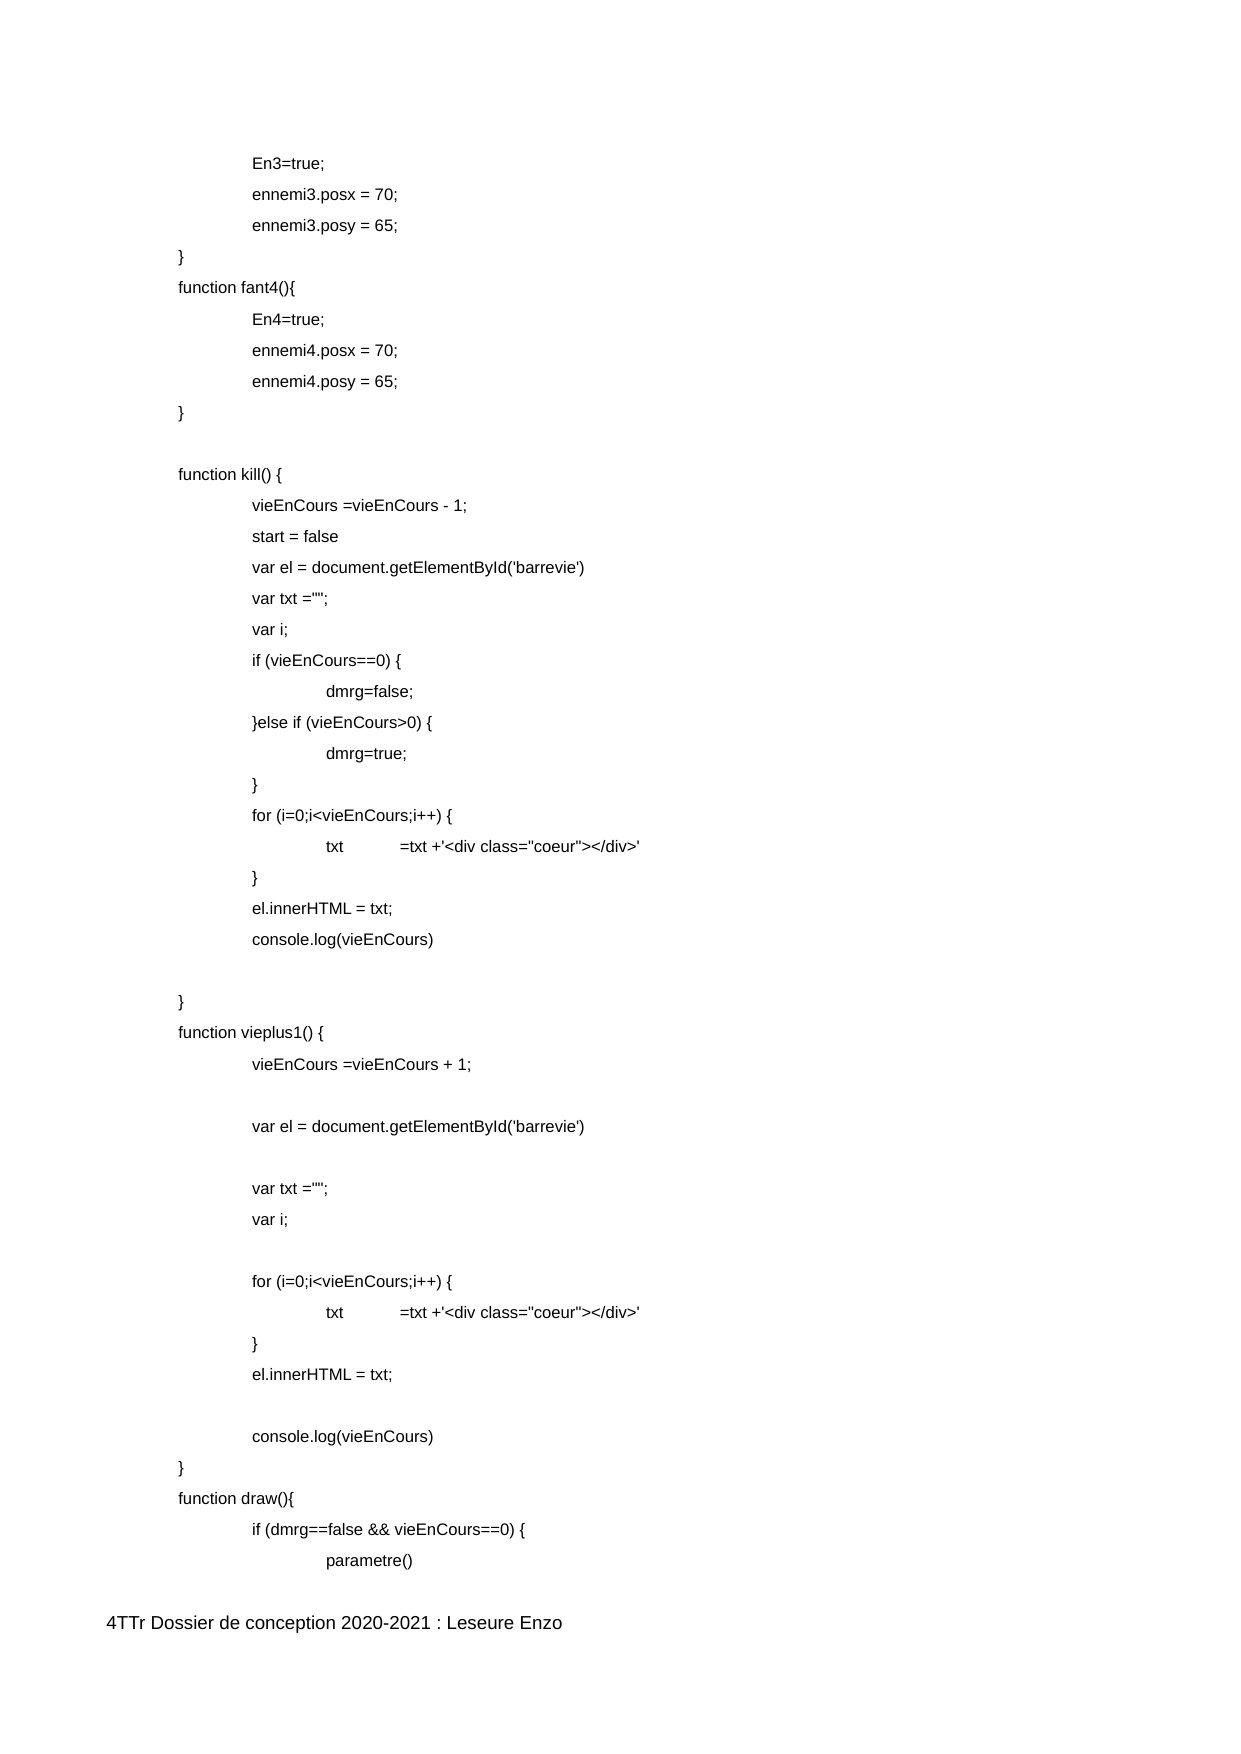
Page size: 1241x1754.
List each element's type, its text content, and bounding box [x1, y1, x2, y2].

text function kill() { [104, 464, 1134, 484]
text start = false [104, 527, 1134, 546]
text var i; [104, 620, 1134, 639]
text function fant4(){ [104, 278, 1134, 297]
text console.log(vieEnCours) [104, 930, 1134, 949]
text } [104, 1458, 1134, 1477]
text vieEnCours =vieEnCours + 1; [104, 1054, 1134, 1073]
text ennemi4.posx = 70; [104, 340, 1134, 359]
text var el = document.getElementById('barrevie') [104, 558, 1134, 577]
text } [104, 775, 1134, 794]
text el.innerHTML = txt; [104, 899, 1134, 918]
text if (dmrg==false && vieEnCours==0) { [104, 1520, 1134, 1539]
text ennemi3.posy = 65; [104, 216, 1134, 235]
text for (i=0;i<vieEnCours;i++) { [104, 1272, 1134, 1291]
text dmrg=true; [104, 744, 1134, 763]
text } [104, 247, 1134, 266]
text } [104, 1334, 1134, 1353]
text } [104, 992, 1134, 1011]
text var el = document.getElementById('barrevie') [104, 1116, 1134, 1136]
text En3=true; [104, 154, 1134, 173]
text function vieplus1() { [104, 1023, 1134, 1042]
text vieEnCours =vieEnCours - 1; [104, 496, 1134, 515]
text En4=true; [104, 309, 1134, 328]
text txt =txt +'<div class="coeur"></div>' [104, 1303, 1134, 1322]
text } [104, 868, 1134, 887]
text var txt =""; [104, 1178, 1134, 1198]
text } [104, 402, 1134, 422]
text var i; [104, 1209, 1134, 1229]
text parametre() [104, 1551, 1134, 1570]
text console.log(vieEnCours) [104, 1427, 1134, 1446]
text txt =txt +'<div class="coeur"></div>' [104, 837, 1134, 856]
text for (i=0;i<vieEnCours;i++) { [104, 806, 1134, 825]
text if (vieEnCours==0) { [104, 651, 1134, 670]
text ennemi3.posx = 70; [104, 185, 1134, 204]
text }else if (vieEnCours>0) { [104, 713, 1134, 732]
text dmrg=false; [104, 682, 1134, 701]
text el.innerHTML = txt; [104, 1365, 1134, 1384]
text var txt =""; [104, 589, 1134, 608]
text function draw(){ [104, 1489, 1134, 1508]
text ennemi4.posy = 65; [104, 371, 1134, 391]
